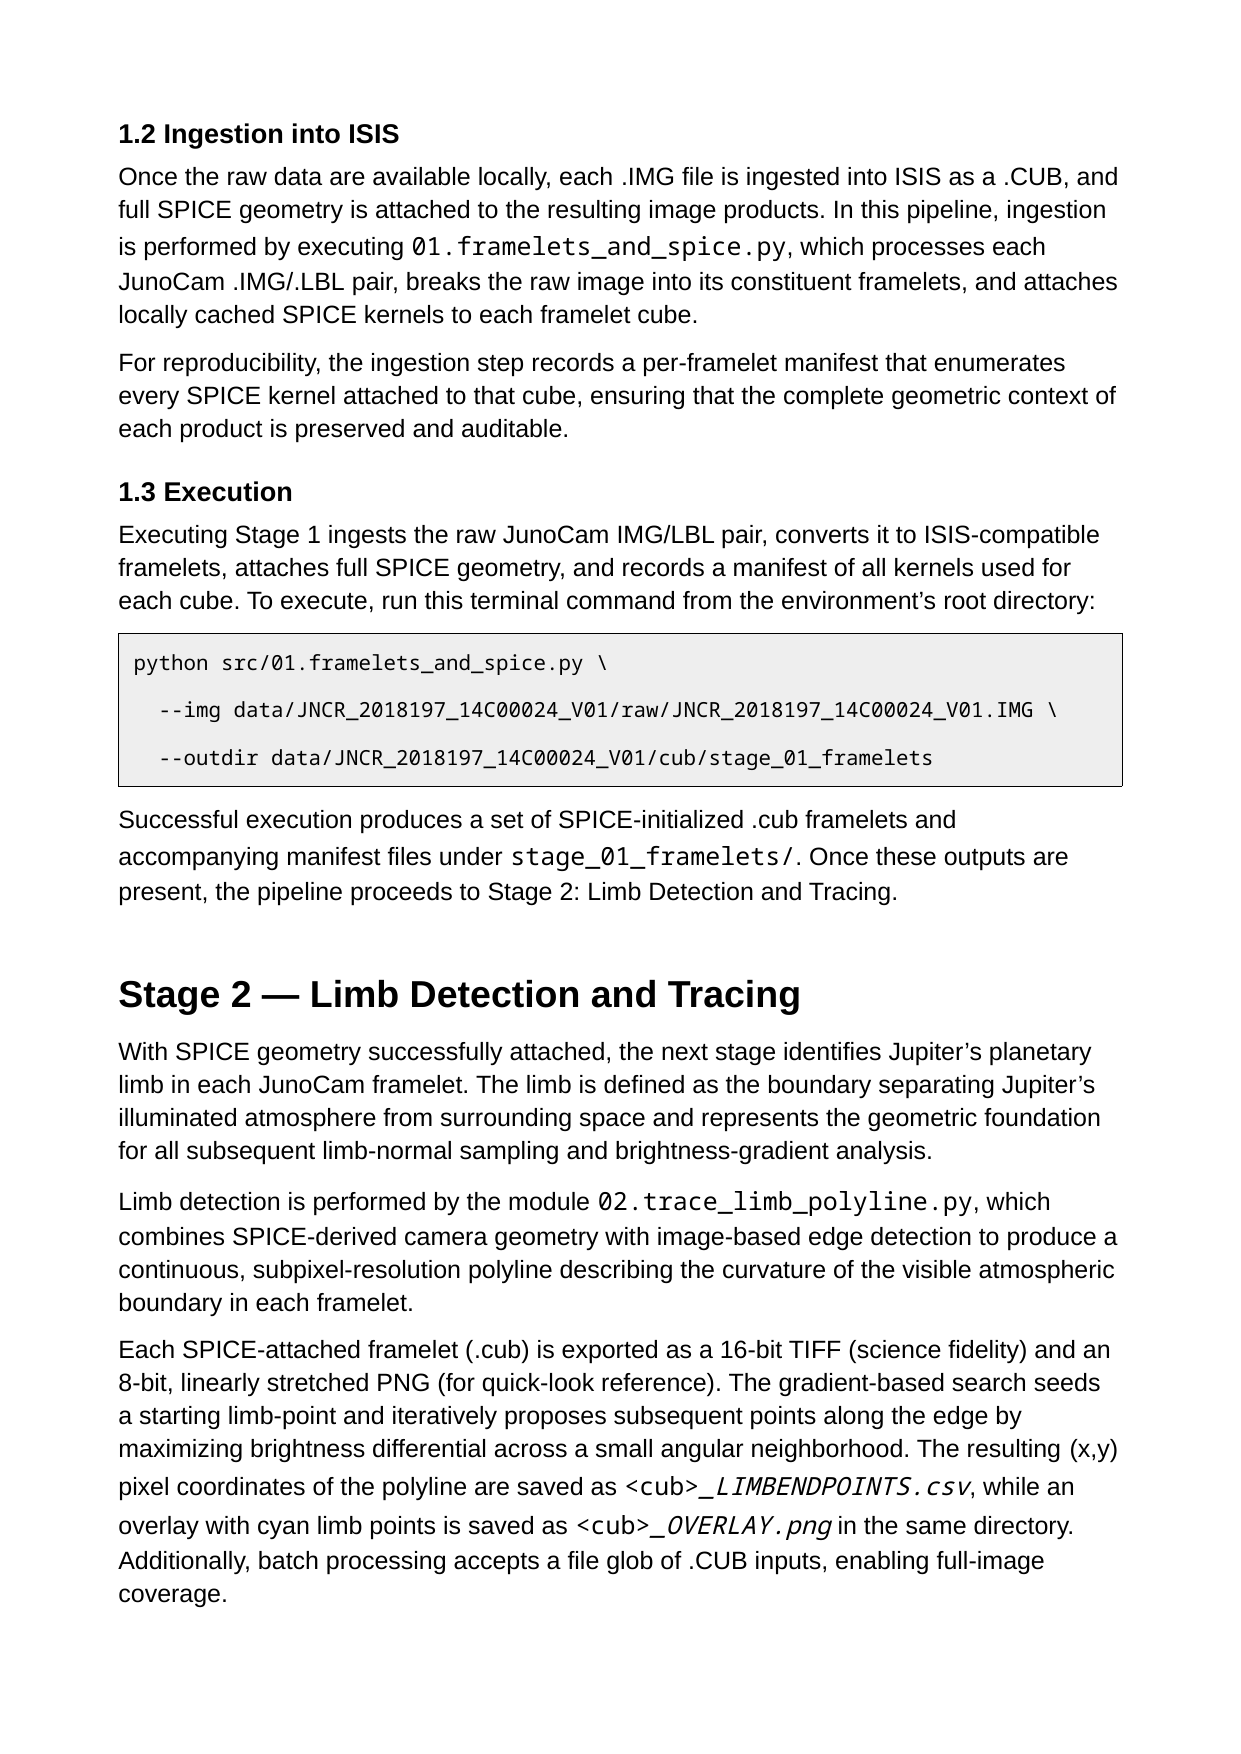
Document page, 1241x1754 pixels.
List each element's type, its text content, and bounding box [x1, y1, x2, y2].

text With SPICE geometry successfully attached, the next stage identifies Jupiter’s planetary limb in each JunoCam framelet. The limb is defined as the boundary separating Jupiter’s illuminated atmosphere from surrounding space and represents the geometric foundation for all subsequent limb-normal sampling and brightness-gradient analysis. [118, 1037, 1122, 1164]
text Limb detection is performed by the module 02.trace_limb_polyline.py, which combines SPICE-derived camera geometry with image-based edge detection to produce a continuous, subpixel-resolution polyline describing the curvature of the visible atmospheric boundary in each framelet. [118, 1183, 1122, 1316]
text --outdir data/JNCR_2018197_14C00024_V01/cub/stage_01_framelets [119, 728, 1122, 786]
subtitle 1.2 Ingestion into ISIS [118, 118, 1122, 149]
subtitle 1.3 Execution [118, 476, 1122, 507]
text --img data/JNCR_2018197_14C00024_V01/raw/JNCR_2018197_14C00024_V01.IMG \ [119, 681, 1122, 724]
text Stage 2 — Limb Detection and Tracing [118, 972, 1122, 1016]
text Once the raw data are available locally, each .IMG file is ingested into ISIS as a .CUB, and full SPICE geometry is attached to the resulting image products. In this pipeline, ingestion is performed by executing 01.framelets_and_spice.py, which processes each JunoCam .IMG/.LBL pair, breaks the raw image into its constituent framelets, and attaches locally cached SPICE kernels to each framelet cube. [118, 162, 1122, 329]
text Successful execution produces a set of SPICE-initialized .cub framelets and accompanying manifest files under stage_01_framelets/. Once these outputs are present, the pipeline proceeds to Stage 2: Limb Detection and Tracing. [118, 805, 1122, 906]
text python src/01.framelets_and_spice.py \ [119, 634, 1122, 677]
text Executing Stage 1 ingests the raw JunoCam IMG/LBL pair, converts it to ISIS-compatible framelets, attaches full SPICE geometry, and records a manifest of all kernels used for each cube. To execute, run this terminal command from the environment’s root directory: [118, 520, 1122, 614]
text For reproducibility, the ingestion step records a per-framelet manifest that enumerates every SPICE kernel attached to that cube, ensuring that the complete geometric context of each product is preserved and auditable. [118, 348, 1122, 442]
text Each SPICE-attached framelet (.cub) is exported as a 16-bit TIFF (science fidelity) and an 8-bit, linearly stretched PNG (for quick-look reference). The gradient-based search seeds a starting limb-point and iteratively proposes subsequent points along the edge by maximizing brightness differential across a small angular neighborhood. The resulting (x,y) pixel coordinates of the polyline are saved as <cub>_LIMBENDPOINTS.csv, while an overlay with cyan limb points is saved as <cub>_OVERLAY.png in the same directory. Additionally, batch processing accepts a file glob of .CUB inputs, enabling full-image coverage. [118, 1335, 1122, 1607]
